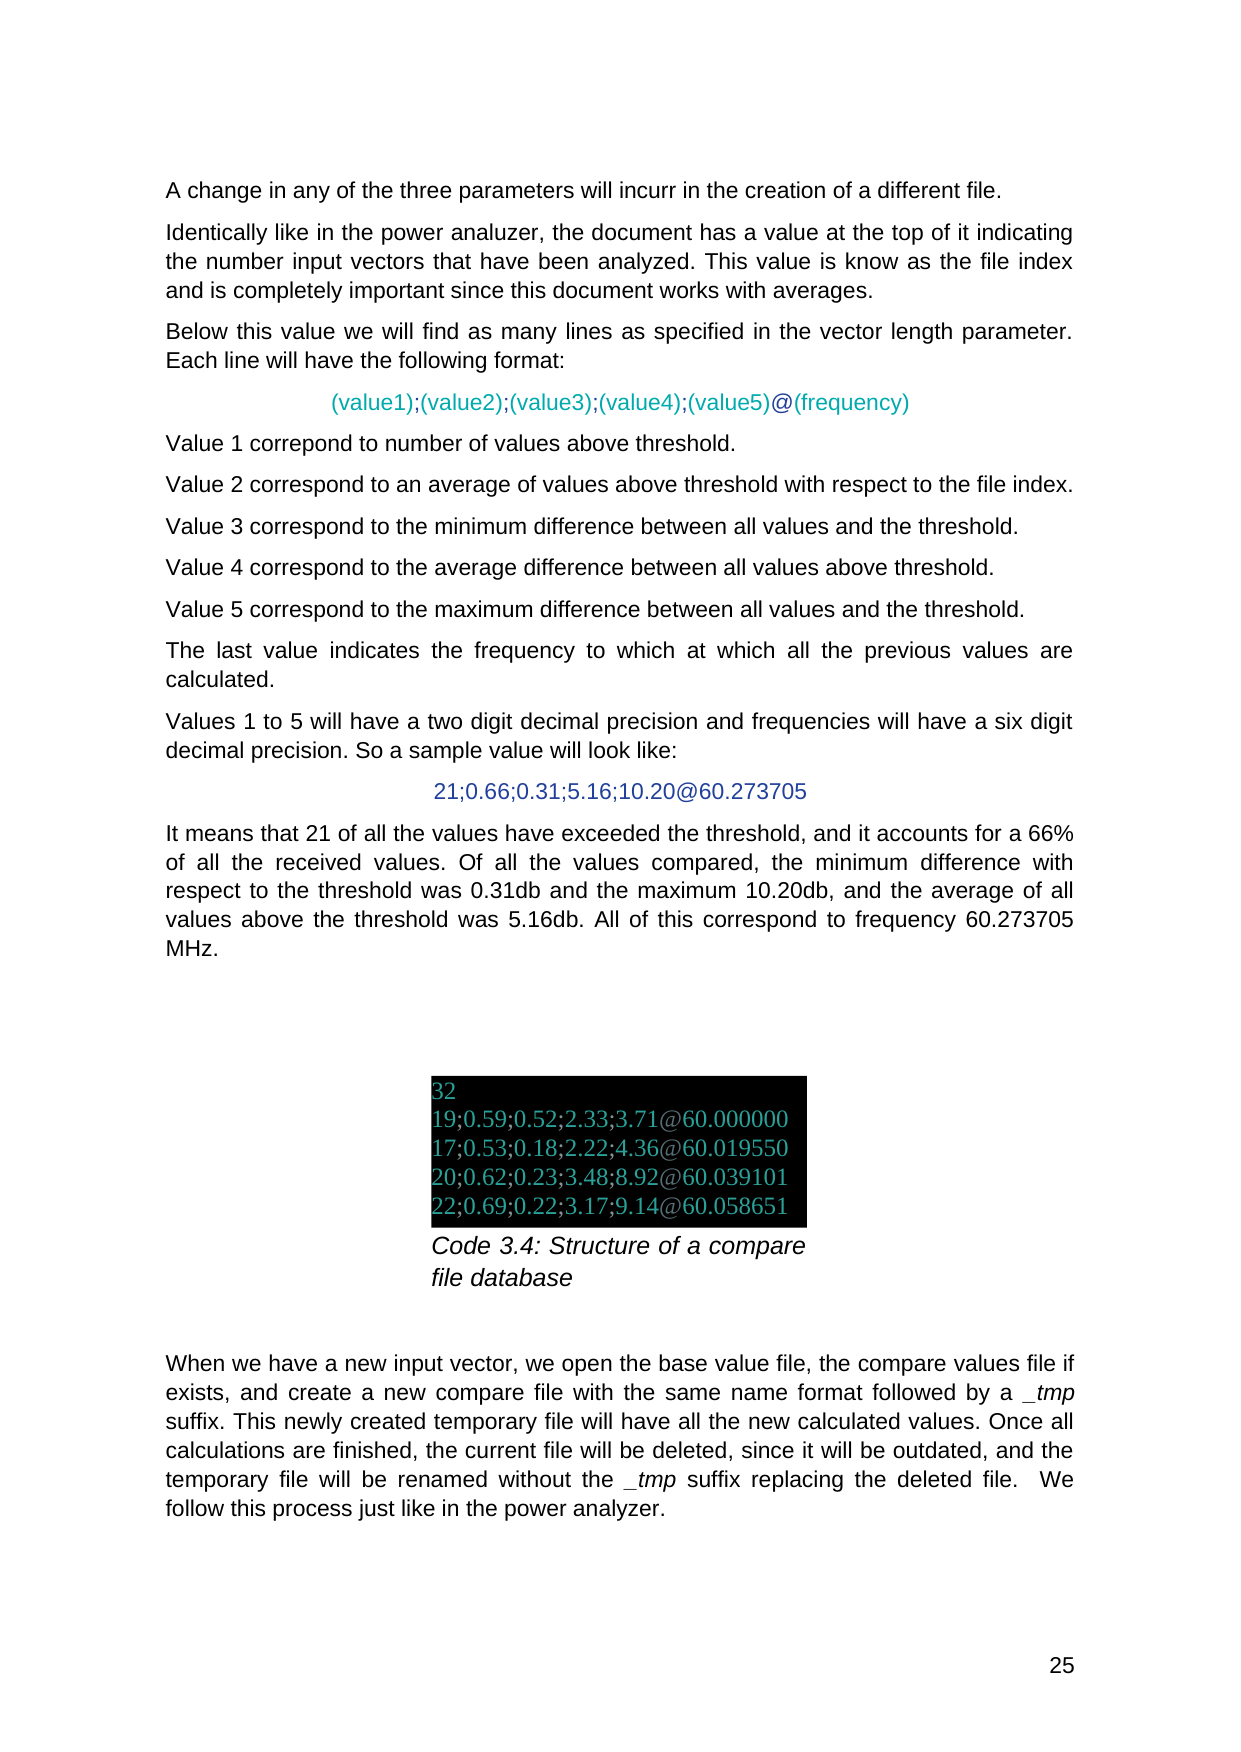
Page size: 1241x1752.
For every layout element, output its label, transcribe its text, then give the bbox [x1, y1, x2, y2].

text Identically like in the power analuzer, the document has a value at the top of it indicating the number input vectors that have been analyzed. This value is know as the file index and is completely important since this document works with averages. [165, 219, 1075, 303]
text Code 3.4: Structure of a compare file database [431, 1113, 809, 1291]
text It means that 21 of all the values have exceeded the threshold, and it accounts for a 66% of all the received values. Of all the values compared, the minimum difference with respect to the threshold was 0.31db and the maximum 10.20db, and the average of all values above the threshold was 5.16db. All of this correspond to frequency 60.273705 MHz. [165, 819, 1075, 962]
text Values 1 to 5 will have a two digit decimal precision and frequencies will have a six digit decimal precision. So a sample value will look like: [165, 708, 1075, 763]
text Below this value we will find as many lines as specified in the vector length parameter. Each line will have the following format: [165, 318, 1075, 373]
text Value 3 correspond to the minimum difference between all values and the threshold. [165, 513, 1075, 539]
text (value1);(value2);(value3);(value4);(value5)@(frequency) [165, 388, 1075, 415]
text Value 1 correpond to number of values above threshold. [165, 430, 1075, 456]
text When we have a new input vector, we open the base value file, the compare values file if exists, and create a new compare file with the same name format followed by a _tmp suffix. This newly created temporary file will have all the new calculated values. Once all calculations are finished, the current file will be deleted, since it will be outdated, and the temporary file will be renamed without the _tmp suffix replacing the deleted file. We follow this process just like in the power analyzer. [165, 1350, 1075, 1521]
text The last value indicates the frequency to which at which all the previous values are calculated. [165, 637, 1075, 692]
text 21;0.66;0.31;5.16;10.20@60.273705 [165, 778, 1075, 804]
text Value 5 correspond to the maximum difference between all values and the threshold. [165, 596, 1075, 622]
text Value 2 correspond to an average of values above threshold with respect to the file index. [165, 471, 1075, 498]
text Value 4 correspond to the average difference between all values above threshold. [165, 554, 1075, 581]
text A change in any of the three parameters will incurr in the creation of a different file. [165, 177, 1075, 203]
